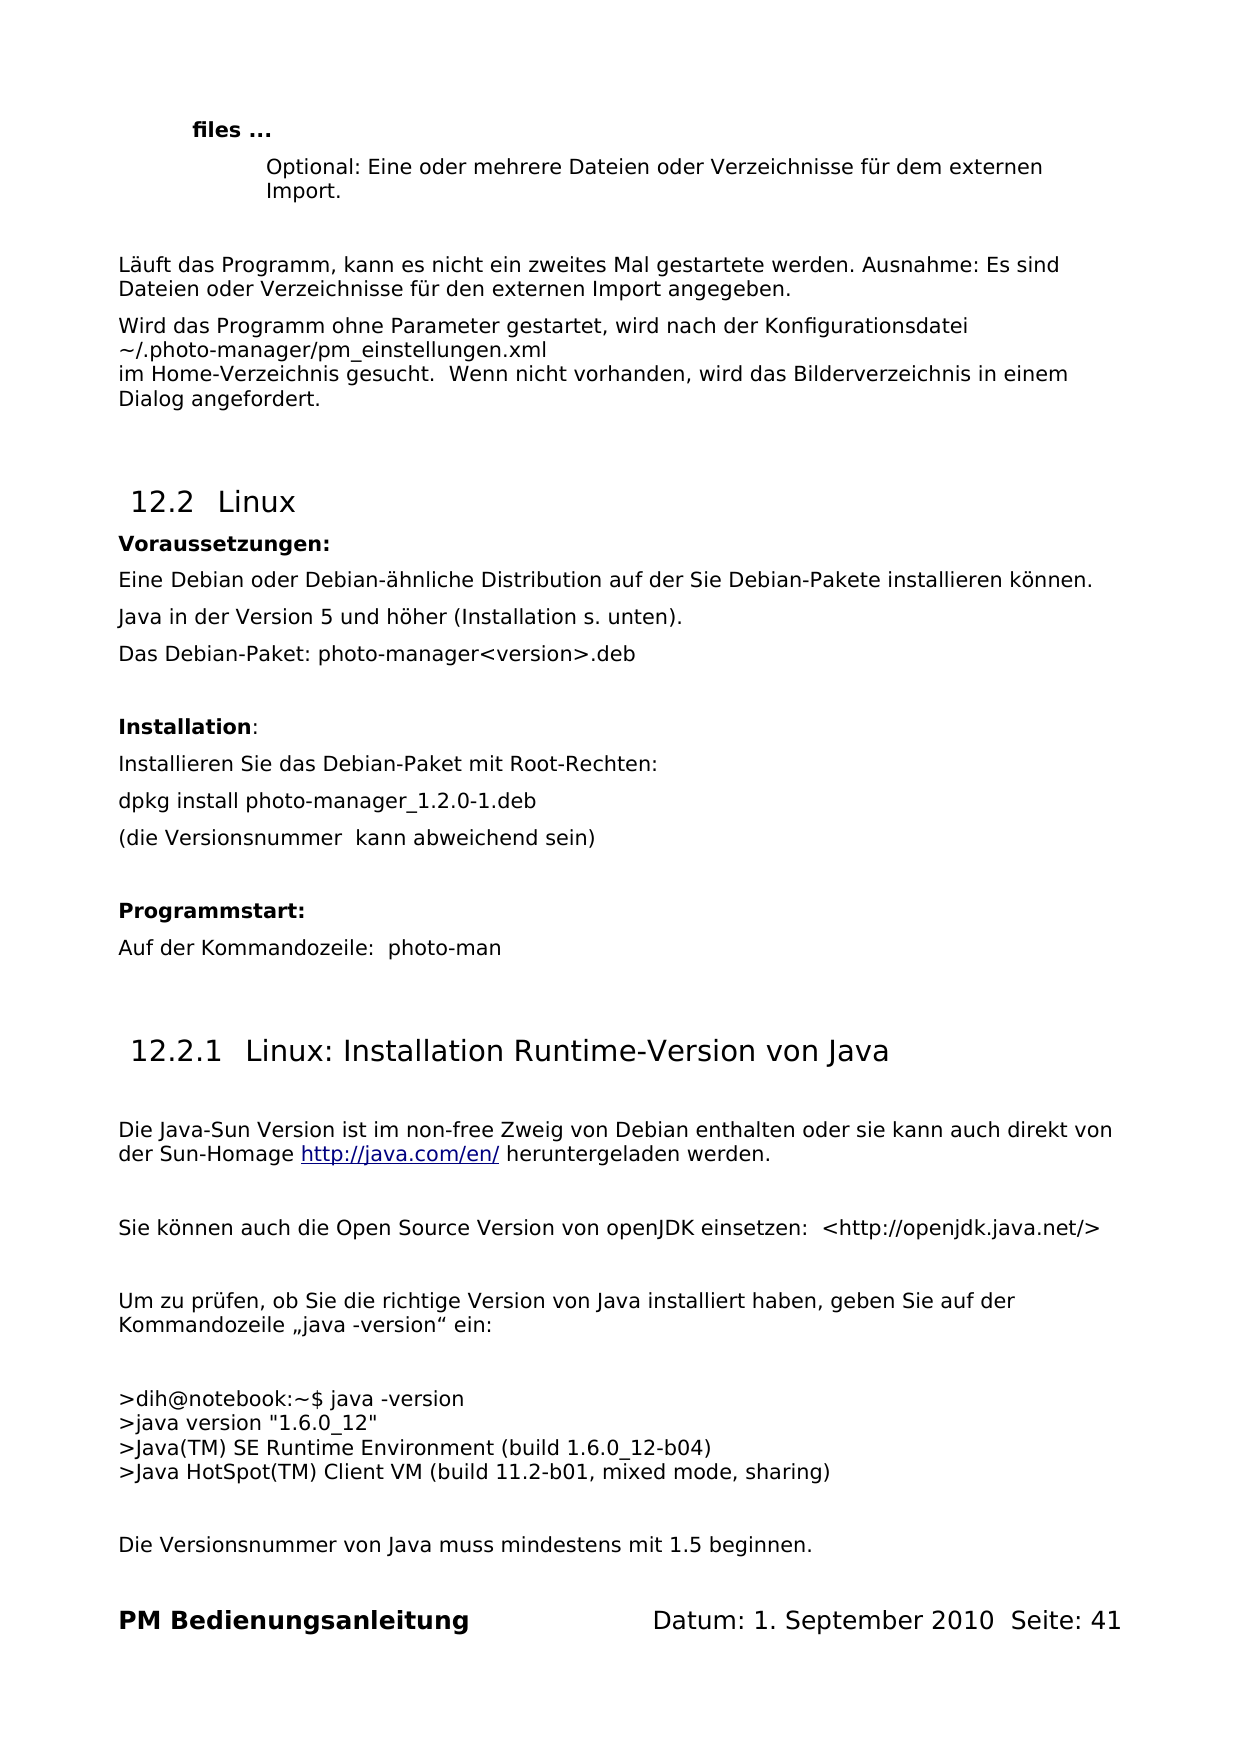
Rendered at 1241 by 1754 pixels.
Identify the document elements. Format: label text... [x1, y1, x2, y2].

text >dih@notebook:~$ java -version >java version "1.6.0_12" >Java(TM) SE Runtime Environment (build 1.6.0_12-b04) >Java HotSpot(TM) Client VM (build 11.2-b01, mixed mode, sharing) [118, 1387, 1122, 1484]
text Eine Debian oder Debian-ähnliche Distribution auf der Sie Debian-Pakete installieren können. [118, 568, 1122, 593]
text files ... [192, 118, 1122, 142]
text Installation: [118, 715, 1122, 740]
text Die Java-Sun Version ist im non-free Zweig von Debian enthalten oder sie kann auch direkt von der Sun-Homage http://java.com/en/ heruntergeladen werden. [118, 1118, 1122, 1166]
text Sie können auch die Open Source Version von openJDK einsetzen: <http://openjdk.java.net/> [118, 1216, 1122, 1240]
text Die Versionsnummer von Java muss mindestens mit 1.5 beginnen. [118, 1533, 1122, 1558]
text Java in der Version 5 und höher (Installation s. unten). [118, 605, 1122, 629]
subtitle Linux: Installation Runtime-Version von Java [130, 1034, 1122, 1068]
text Um zu prüfen, ob Sie die richtige Version von Java installiert haben, geben Sie auf der Kommandozeile „java -version“ ein: [118, 1289, 1122, 1338]
subtitle Linux [130, 485, 1122, 519]
text (die Versionsnummer kann abweichend sein) [118, 826, 1122, 850]
text dpkg install photo-manager_1.2.0-1.deb [118, 789, 1122, 813]
text Installieren Sie das Debian-Paket mit Root-Rechten: [118, 752, 1122, 776]
text Optional: Eine oder mehrere Dateien oder Verzeichnisse für dem externen Import. [266, 155, 1122, 203]
text Wird das Programm ohne Parameter gestartet, wird nach der Konfigurationsdatei ~/.photo-manager/pm_einstellungen.xml im Home-Verzeichnis gesucht. Wenn nicht vorhanden, wird das Bilderverzeichnis in einem Dialog angefordert. [118, 314, 1122, 411]
text Läuft das Programm, kann es nicht ein zweites Mal gestartete werden. Ausnahme: Es sind Dateien oder Verzeichnisse für den externen Import angegeben. [118, 253, 1122, 301]
text Voraussetzungen: [118, 532, 1122, 556]
text Das Debian-Paket: photo-manager<version>.deb [118, 642, 1122, 666]
text Programmstart: [118, 899, 1122, 923]
text Auf der Kommandozeile: photo-man [118, 936, 1122, 960]
